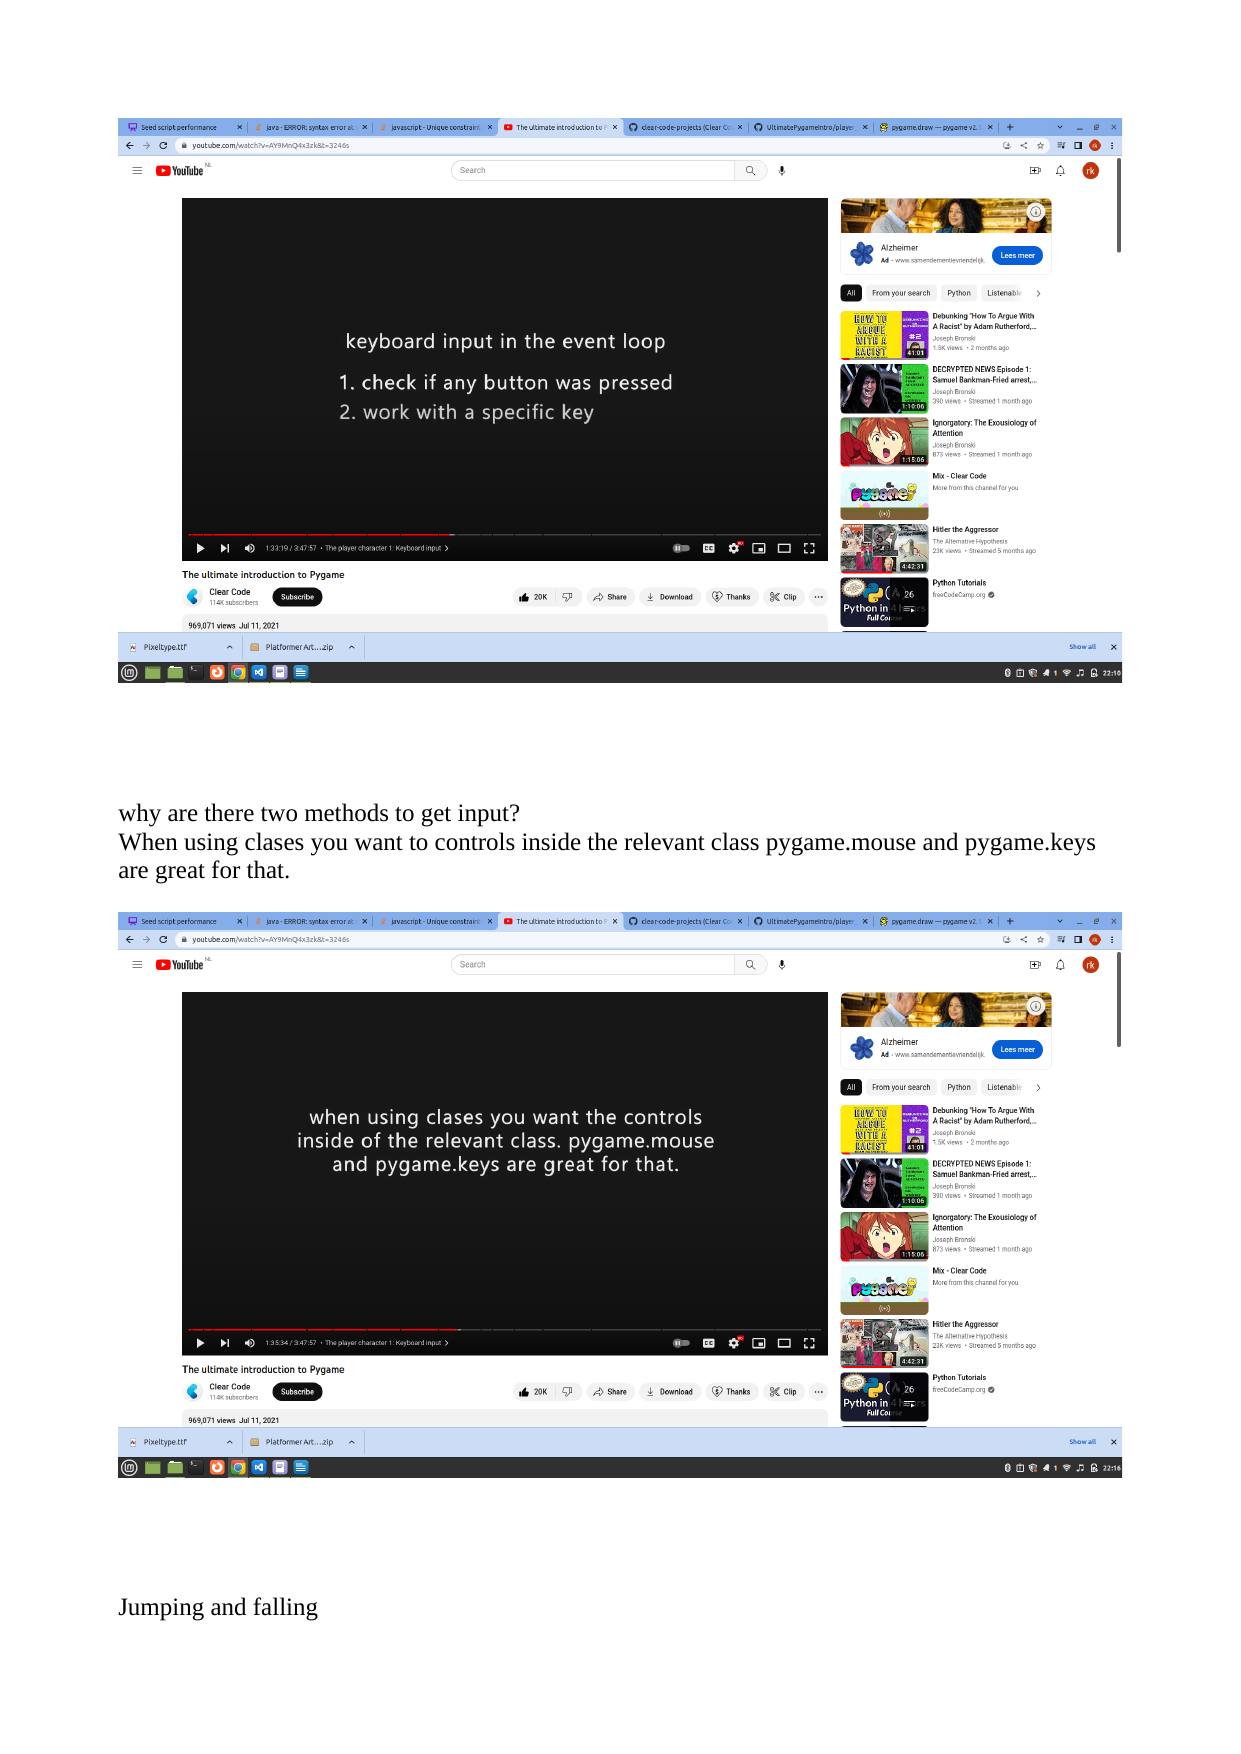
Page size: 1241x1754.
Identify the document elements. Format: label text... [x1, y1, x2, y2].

picture [118, 118, 1123, 683]
picture [118, 912, 1123, 1478]
text why are there two methods to get input? [118, 798, 1122, 827]
text When using clases you want to controls inside the relevant class pygame.mouse and pygame.keys are great for that. [118, 827, 1122, 884]
text Jumping and falling [118, 1592, 1122, 1621]
